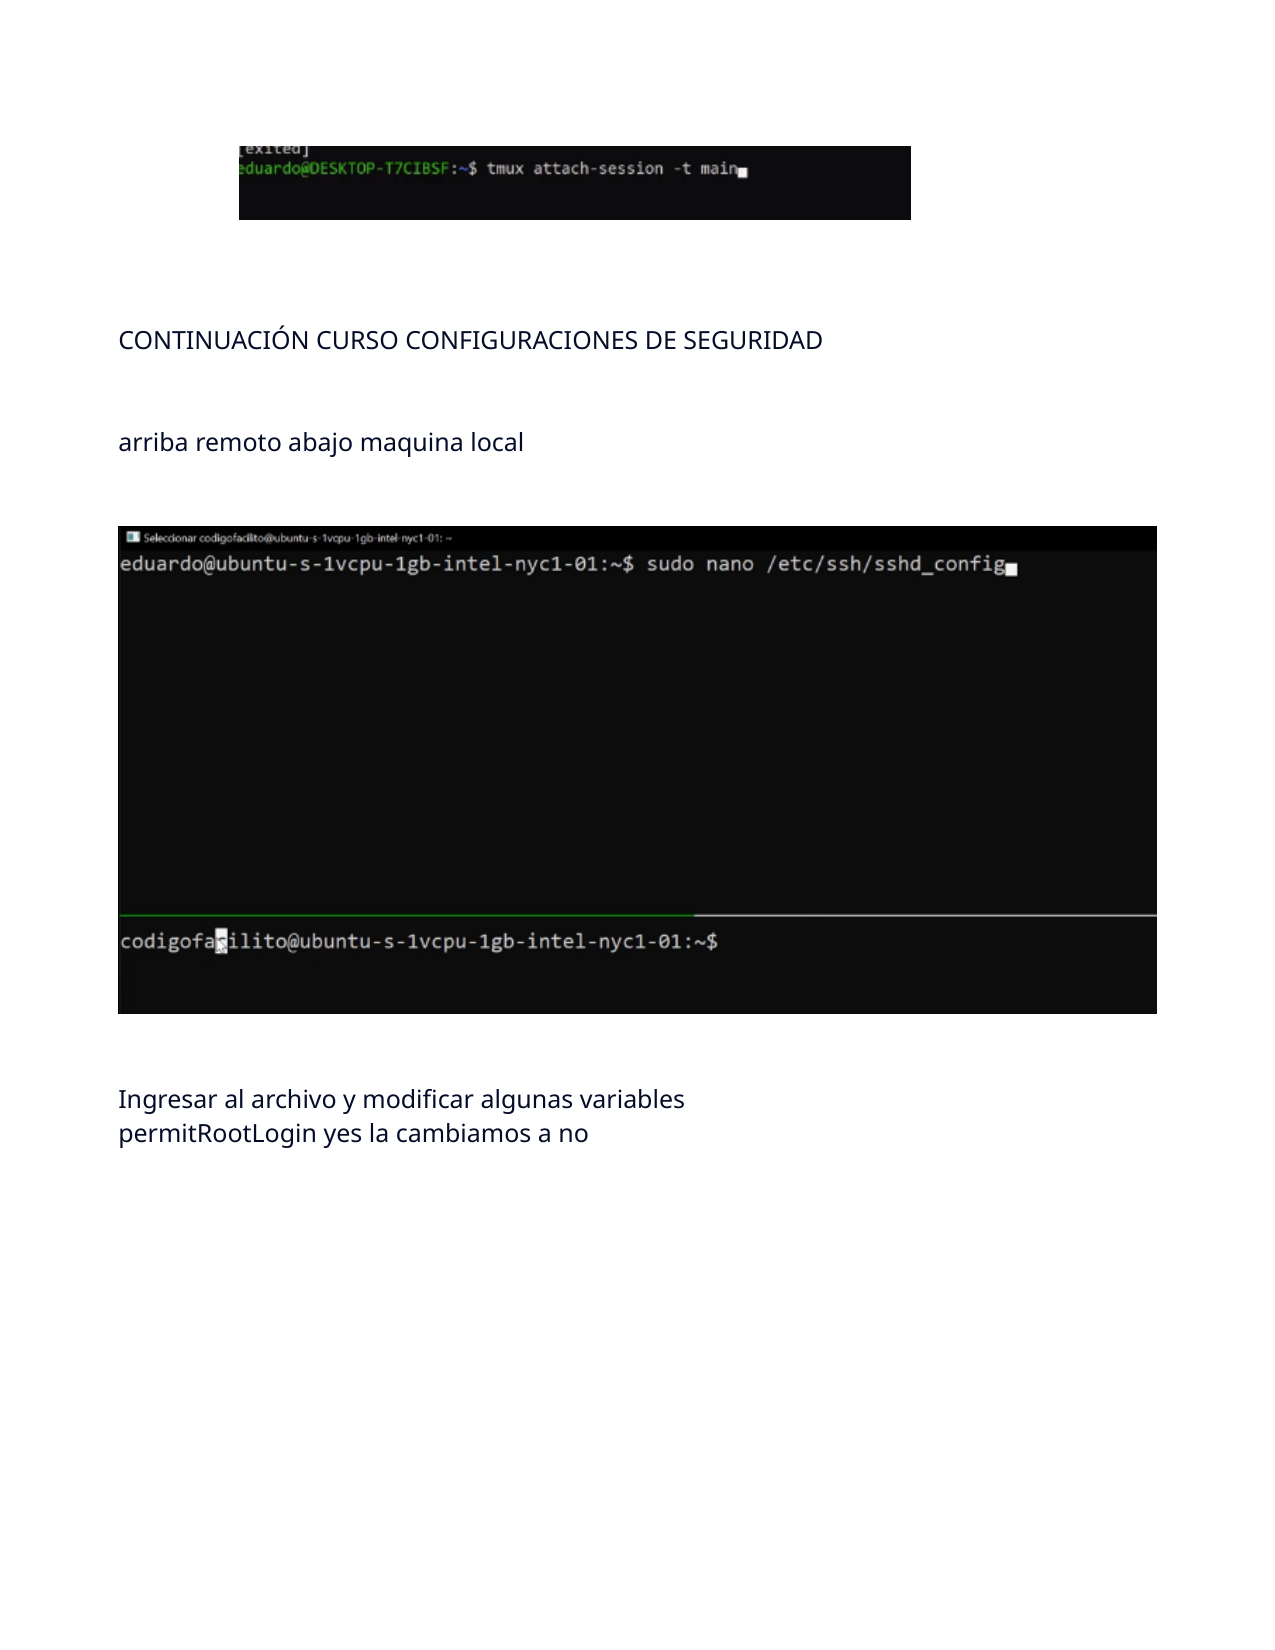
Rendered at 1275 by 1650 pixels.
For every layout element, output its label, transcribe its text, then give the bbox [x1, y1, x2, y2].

text arriba remoto abajo maquina local [118, 425, 1157, 459]
picture [118, 526, 1157, 1014]
text Ingresar al archivo y modificar algunas variables [118, 1082, 1157, 1116]
picture [239, 146, 911, 220]
text permitRootLogin yes la cambiamos a no [118, 1116, 1157, 1150]
text CONTINUACIÓN CURSO CONFIGURACIONES DE SEGURIDAD [118, 322, 1157, 357]
